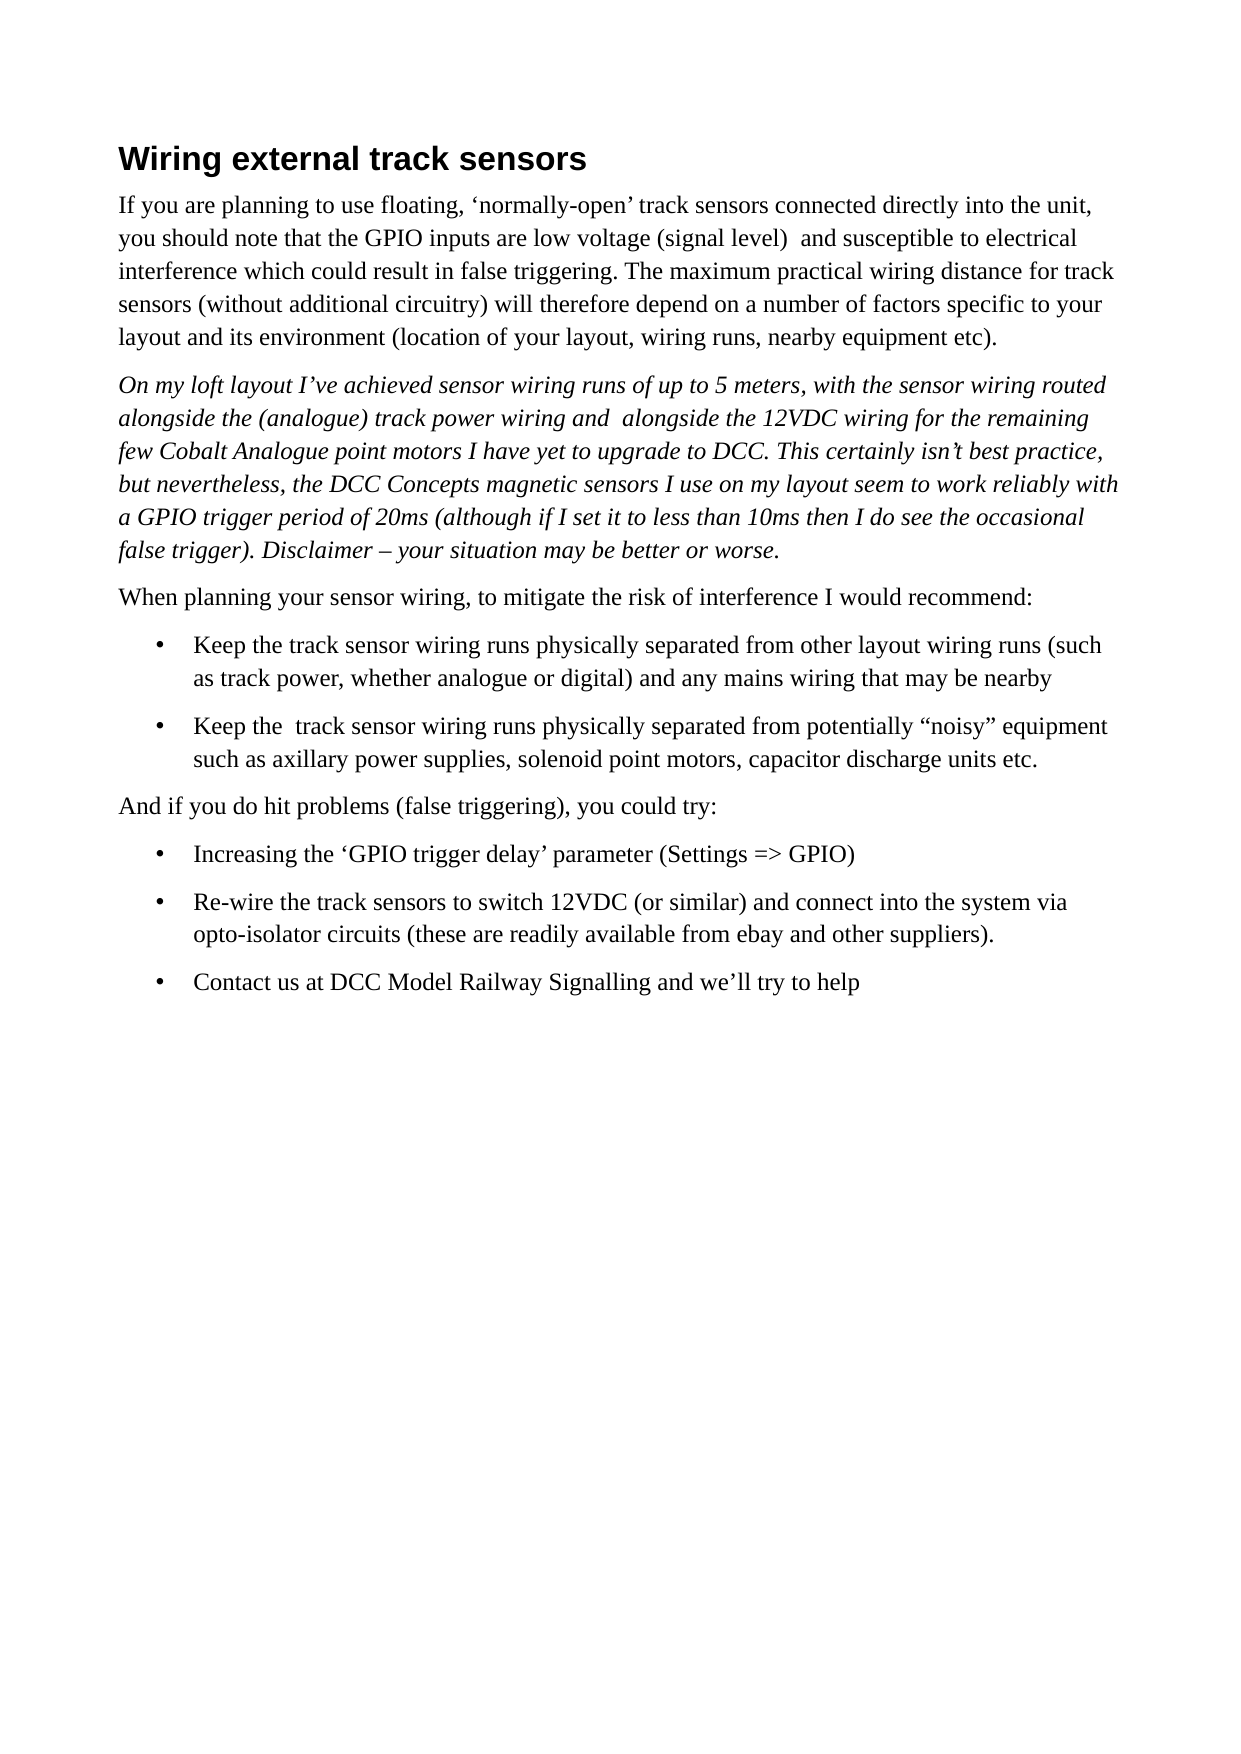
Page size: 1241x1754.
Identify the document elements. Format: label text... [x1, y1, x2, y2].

text On my loft layout I’ve achieved sensor wiring runs of up to 5 meters, with the sensor wiring routed alongside the (analogue) track power wiring and alongside the 12VDC wiring for the remaining few Cobalt Analogue point motors I have yet to upgrade to DCC. This certainly isn’t best practice, but nevertheless, the DCC Concepts magnetic sensors I use on my layout seem to work reliably with a GPIO trigger period of 20ms (although if I set it to less than 10ms then I do see the occasional false trigger). Disclaimer – your situation may be better or worse. [118, 370, 1122, 564]
list Keep the track sensor wiring runs physically separated from potentially “noisy” equipment such as axillary power supplies, solenoid point motors, capacitor discharge units etc. [156, 711, 1122, 772]
text And if you do hit problems (false triggering), you could try: [118, 791, 1122, 820]
text If you are planning to use floating, ‘normally-open’ track sensors connected directly into the unit, you should note that the GPIO inputs are low voltage (signal level) and susceptible to electrical interference which could result in false triggering. The maximum practical wiring distance for track sensors (without additional circuitry) will therefore depend on a number of factors specific to your layout and its environment (location of your layout, wiring runs, nearby equipment etc). [118, 190, 1122, 351]
subtitle Wiring external track sensors [118, 139, 1122, 178]
list Increasing the ‘GPIO trigger delay’ parameter (Settings => GPIO) [156, 839, 1122, 868]
list Contact us at DCC Model Railway Signalling and we’ll try to help [156, 967, 1122, 996]
list Keep the track sensor wiring runs physically separated from other layout wiring runs (such as track power, whether analogue or digital) and any mains wiring that may be nearby [156, 630, 1122, 692]
text When planning your sensor wiring, to mitigate the risk of interference I would recommend: [118, 582, 1122, 611]
list Re-wire the track sensors to switch 12VDC (or similar) and connect into the system via opto-isolator circuits (these are readily available from ebay and other suppliers). [156, 887, 1122, 948]
